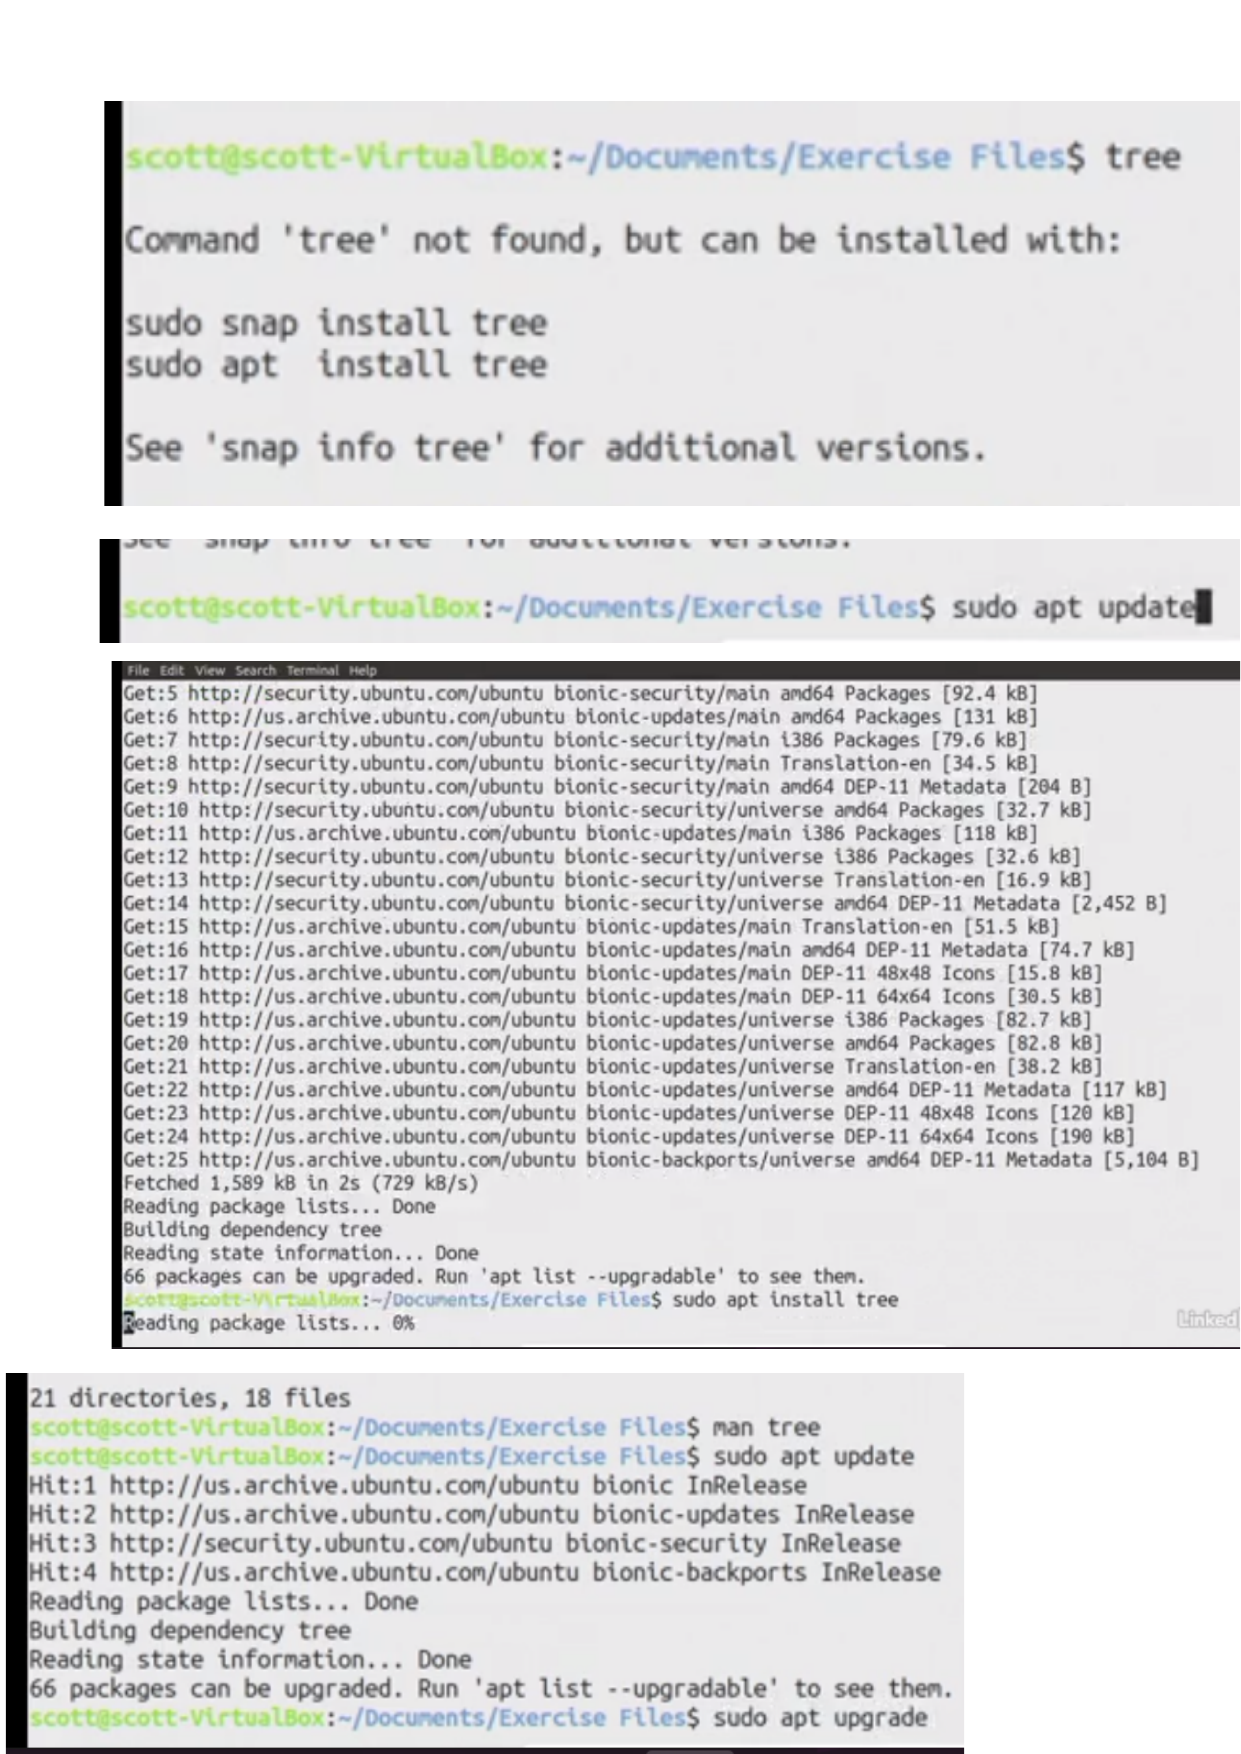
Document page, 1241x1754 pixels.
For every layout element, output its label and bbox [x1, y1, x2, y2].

picture [5, 1373, 704, 1754]
picture [99, 605, 888, 643]
picture [104, 101, 595, 506]
picture [111, 661, 1241, 1349]
